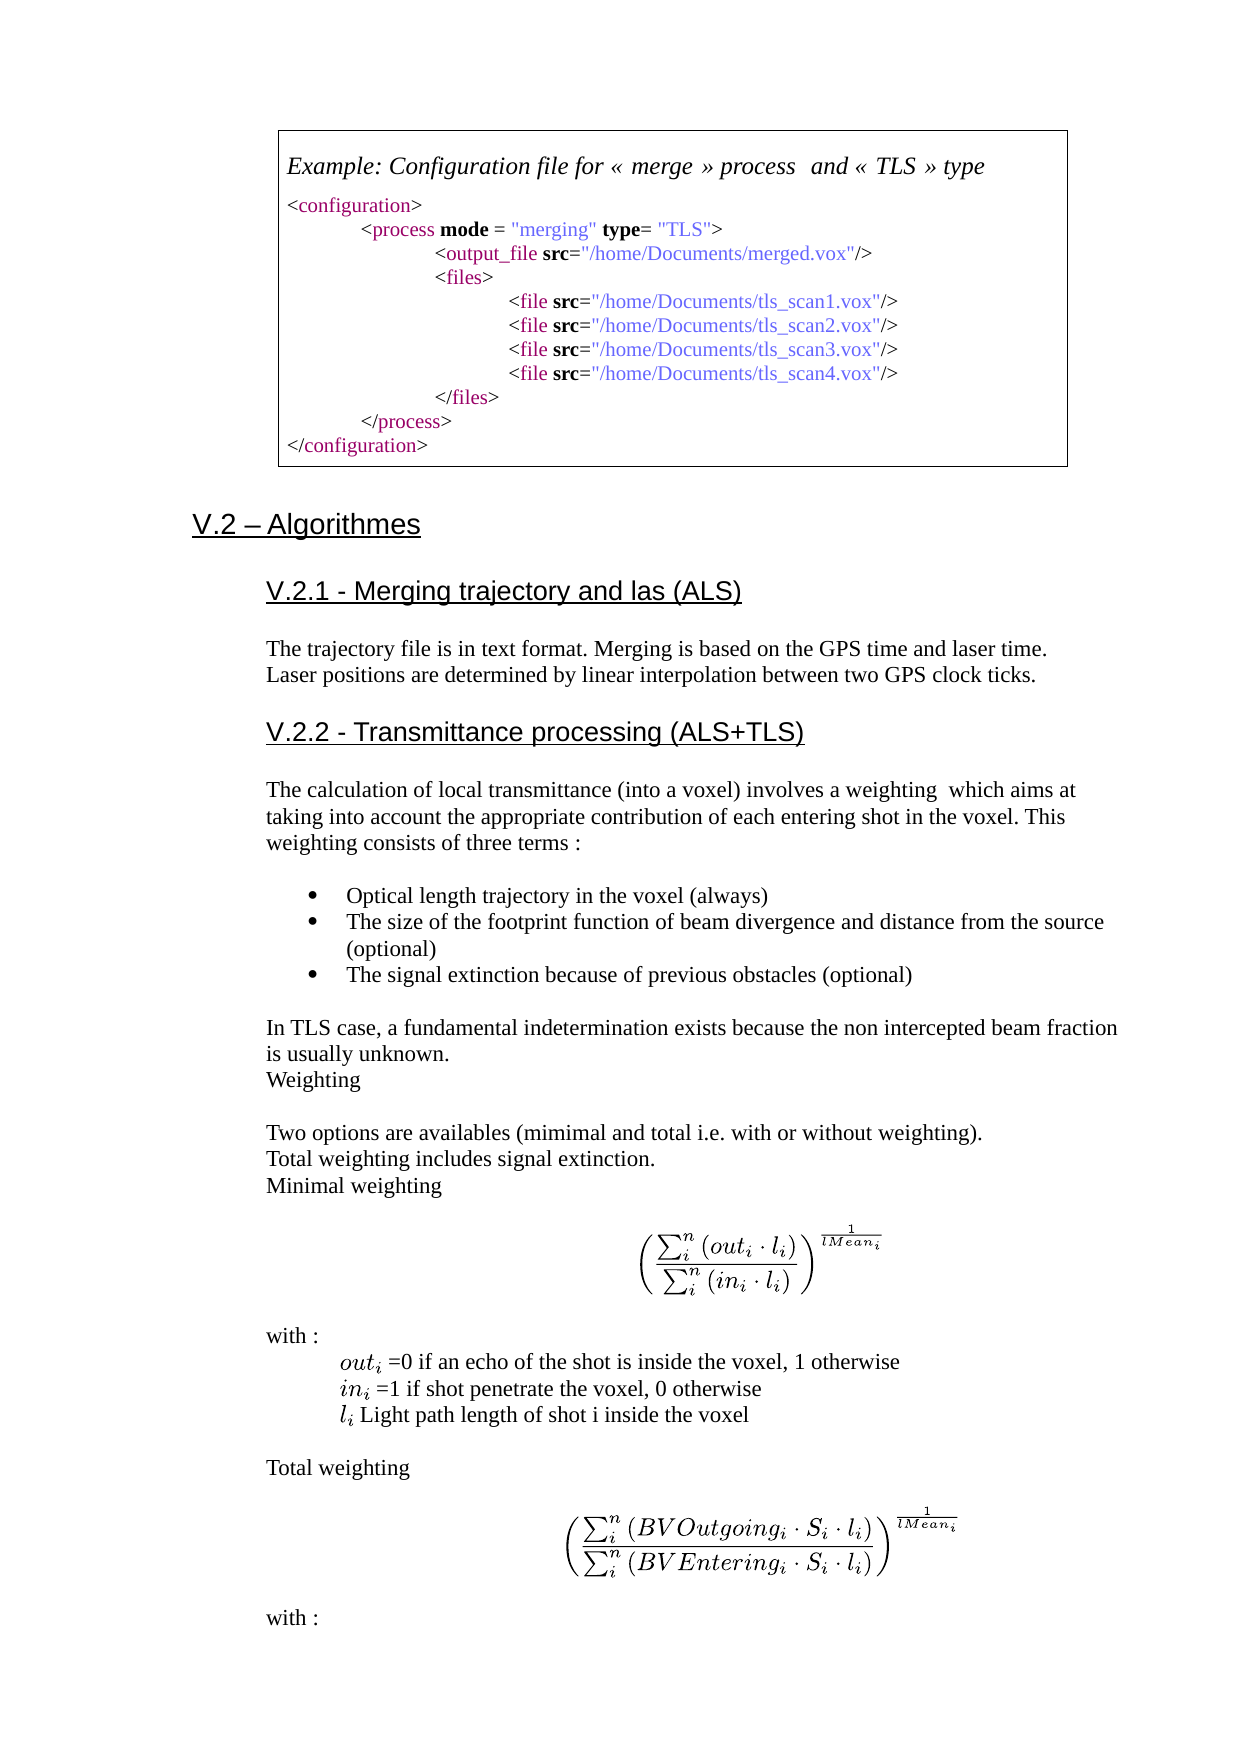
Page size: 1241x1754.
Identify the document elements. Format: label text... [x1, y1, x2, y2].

text <file src="/home/Documents/tls_scan1.vox"/> [287, 289, 1058, 313]
text Total weighting includes signal extinction. [266, 1145, 1122, 1172]
text In TLS case, a fundamental indetermination exists because the non intercepted beam fraction is usually unknown. [266, 1014, 1122, 1066]
text Minimal weighting [266, 1172, 1122, 1198]
text Total weighting [266, 1454, 1122, 1480]
list The signal extinction because of previous obstacles (optional) [308, 961, 1122, 987]
text =0 if an echo of the shot is inside the voxel, 1 otherwise [266, 1348, 1122, 1375]
subtitle V.2.1 - Merging trajectory and las (ALS) [266, 575, 1122, 606]
text with : [266, 1604, 1122, 1631]
text Laser positions are determined by linear interpolation between two GPS clock ticks. [266, 661, 1122, 688]
list Optical length trajectory in the voxel (always) [308, 882, 1122, 908]
text Light path length of shot i inside the voxel [266, 1401, 1122, 1427]
subtitle V.2.2 - Transmittance processing (ALS+TLS) [266, 716, 1122, 748]
list The size of the footprint function of beam divergence and distance from the source (optional) [308, 908, 1122, 961]
text =1 if shot penetrate the voxel, 0 otherwise [266, 1375, 1122, 1401]
text </files> [287, 385, 1058, 409]
text with : [266, 1322, 1122, 1348]
text <files> [287, 265, 1058, 289]
text <file src="/home/Documents/tls_scan2.vox"/> [287, 313, 1058, 337]
subtitle V.2 – Algorithmes [192, 507, 1122, 541]
text <file src="/home/Documents/tls_scan4.vox"/> [287, 361, 1058, 385]
text </process> [287, 409, 1058, 433]
text </configuration> [287, 433, 1058, 457]
text The trajectory file is in text format. Merging is based on the GPS time and laser time. [266, 635, 1122, 661]
text <output_file src="/home/Documents/merged.vox"/> [287, 241, 1058, 265]
text Two options are availables (mimimal and total i.e. with or without weighting). [266, 1119, 1122, 1145]
text <configuration> [287, 193, 1058, 217]
text <process mode = "merging" type= "TLS"> [287, 217, 1058, 241]
text The calculation of local transmittance (into a voxel) involves a weighting which aims at taking into account the appropriate contribution of each entering shot in the voxel. This weighting consists of three terms : [266, 776, 1122, 856]
text Weighting [266, 1066, 1122, 1093]
text <file src="/home/Documents/tls_scan3.vox"/> [287, 337, 1058, 361]
text Example: Configuration file for « merge » process and « TLS » type [287, 151, 1058, 180]
